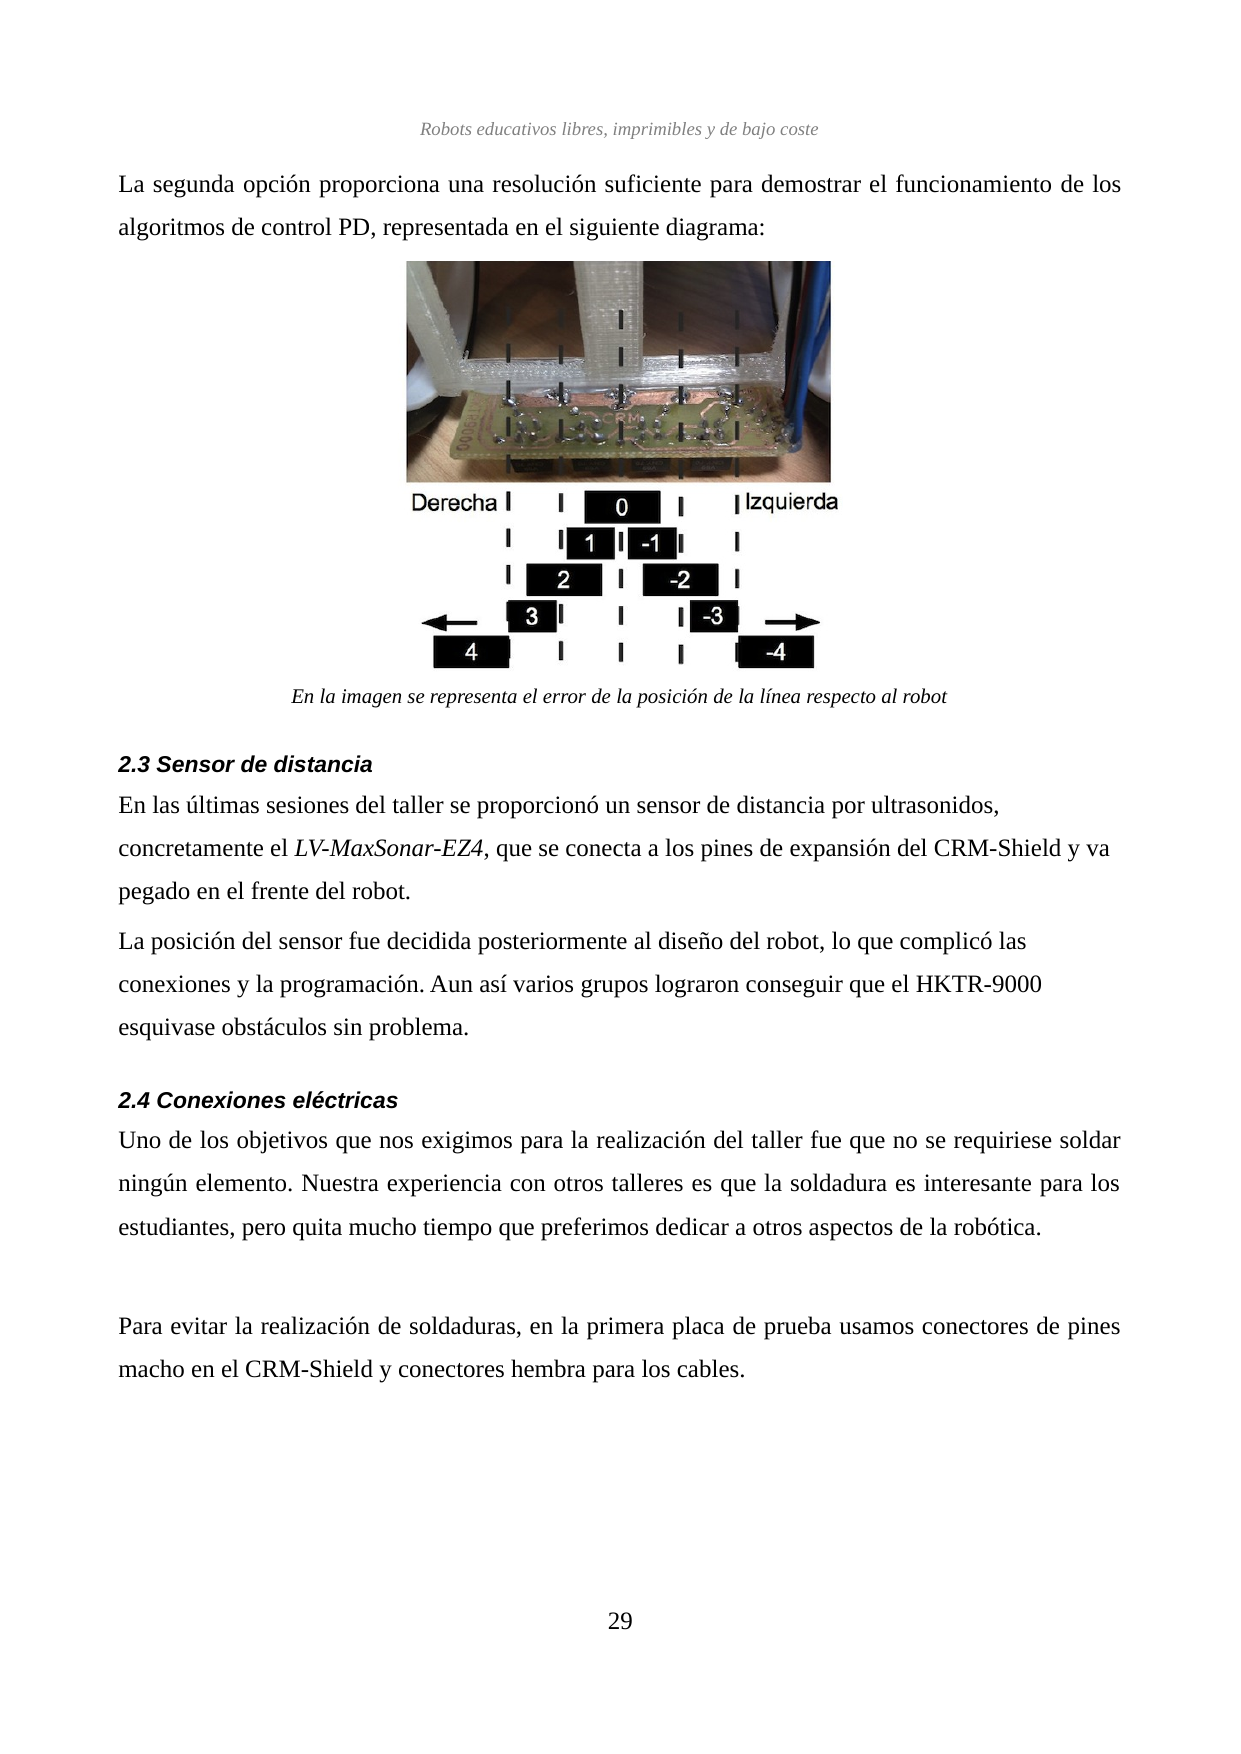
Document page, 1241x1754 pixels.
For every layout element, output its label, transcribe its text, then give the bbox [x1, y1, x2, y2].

picture [397, 261, 843, 672]
text Uno de los objetivos que nos exigimos para la realización del taller fue que no se requiriese soldar ningún elemento. Nuestra experiencia con otros talleres es que la soldadura es interesante para los estudiantes, pero quita mucho tiempo que preferimos dedicar a otros aspectos de la robótica. [118, 1125, 1122, 1240]
text La segunda opción proporciona una resolución suficiente para demostrar el funcionamiento de los algoritmos de control PD, representada en el siguiente diagrama: [118, 169, 1122, 241]
text Para evitar la realización de soldaduras, en la primera placa de prueba usamos conectores de pines macho en el CRM-Shield y conectores hembra para los cables. [118, 1311, 1122, 1383]
subtitle 2.4 Conexiones eléctricas [118, 1087, 1122, 1113]
subtitle 2.3 Sensor de distancia [118, 751, 1122, 777]
text En las últimas sesiones del taller se proporcionó un sensor de distancia por ultrasonidos, concretamente el LV-MaxSonar-EZ4, que se conecta a los pines de expansión del CRM-Shield y va pegado en el frente del robot. [118, 790, 1122, 905]
text La posición del sensor fue decidida posteriormente al diseño del robot, lo que complicó las conexiones y la programación. Aun así varios grupos lograron conseguir que el HKTR-9000 esquivase obstáculos sin problema. [118, 926, 1122, 1041]
text En la imagen se representa el error de la posición de la línea respecto al robot [118, 262, 1122, 708]
